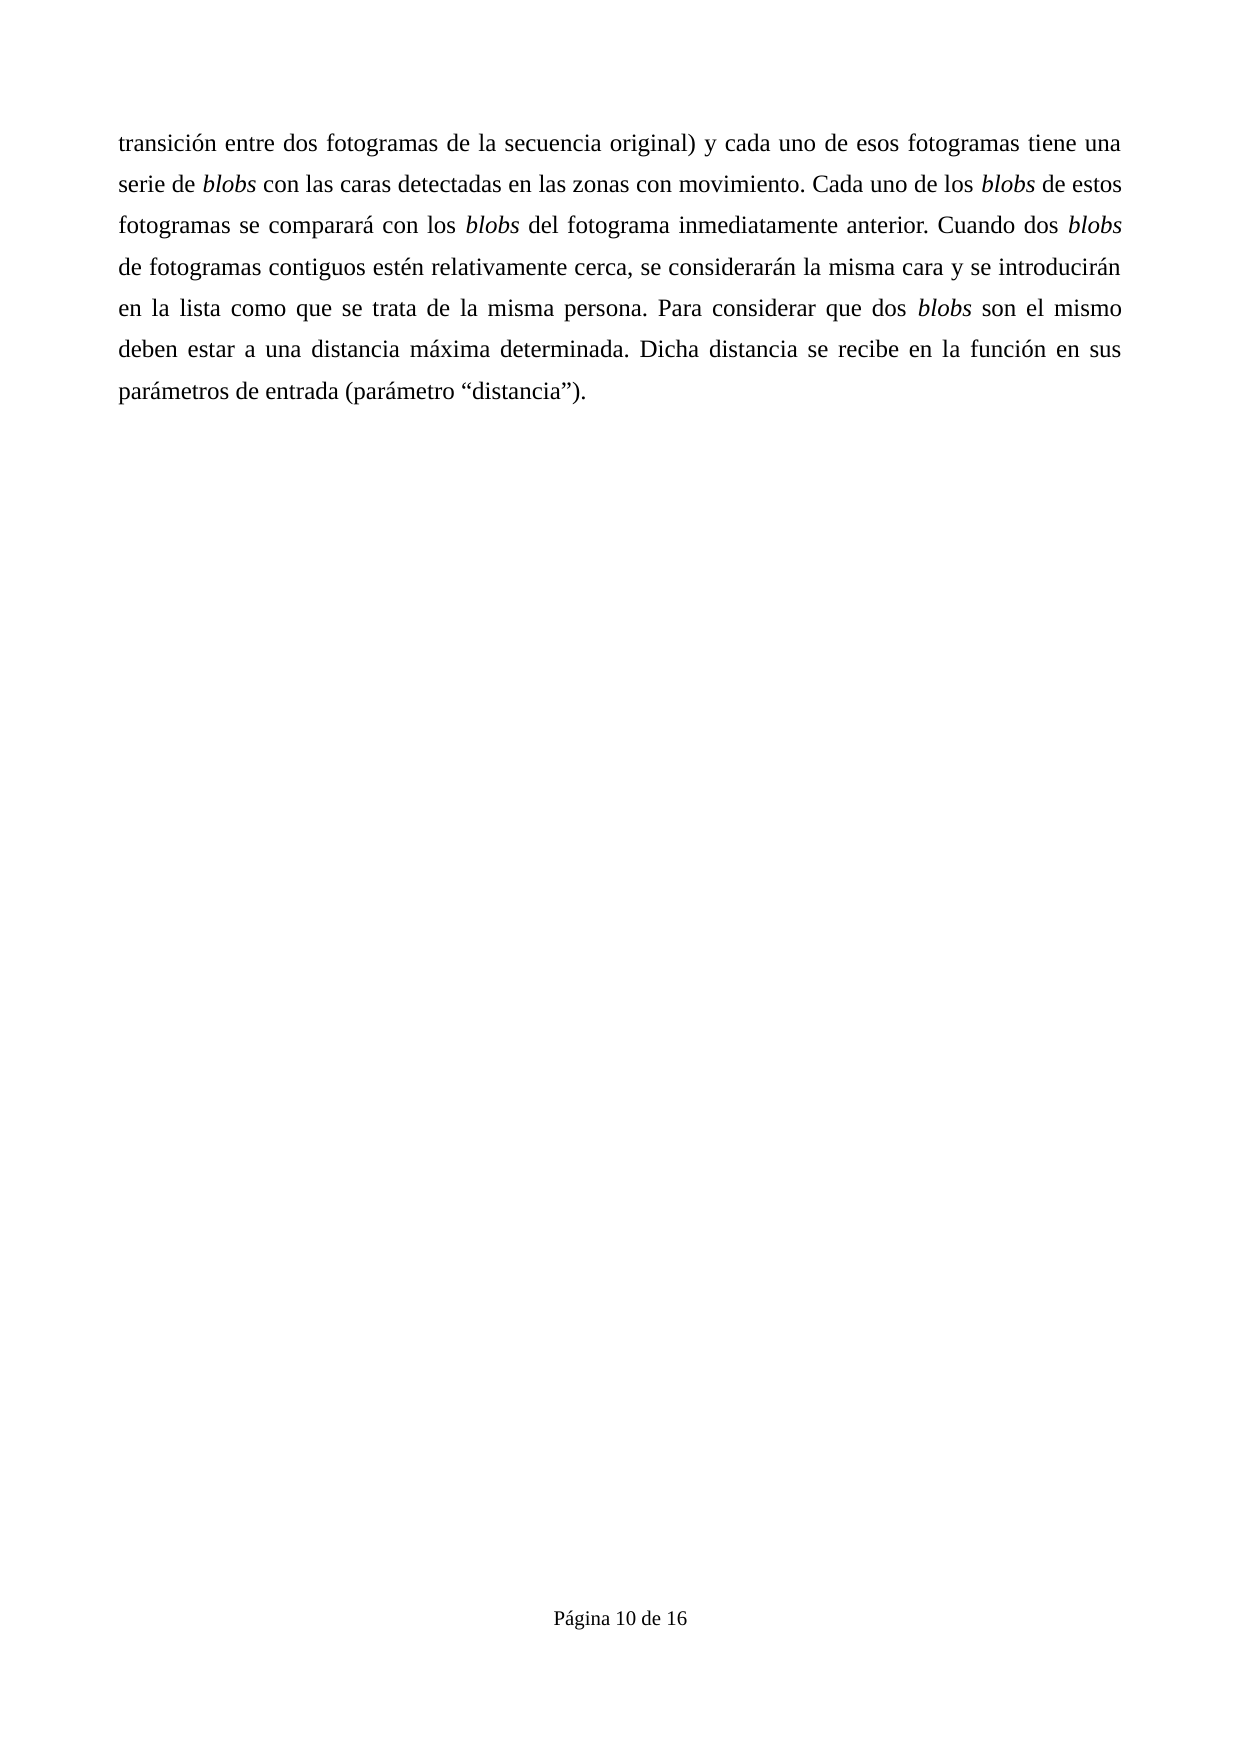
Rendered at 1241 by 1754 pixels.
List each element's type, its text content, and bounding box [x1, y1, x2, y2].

text transición entre dos fotogramas de la secuencia original) y cada uno de esos fotogramas tiene una serie de blobs con las caras detectadas en las zonas con movimiento. Cada uno de los blobs de estos fotogramas se comparará con los blobs del fotograma inmediatamente anterior. Cuando dos blobs de fotogramas contiguos estén relativamente cerca, se considerarán la misma cara y se introducirán en la lista como que se trata de la misma persona. Para considerar que dos blobs son el mismo deben estar a una distancia máxima determinada. Dicha distancia se recibe en la función en sus parámetros de entrada (parámetro “distancia”). [118, 118, 1122, 408]
